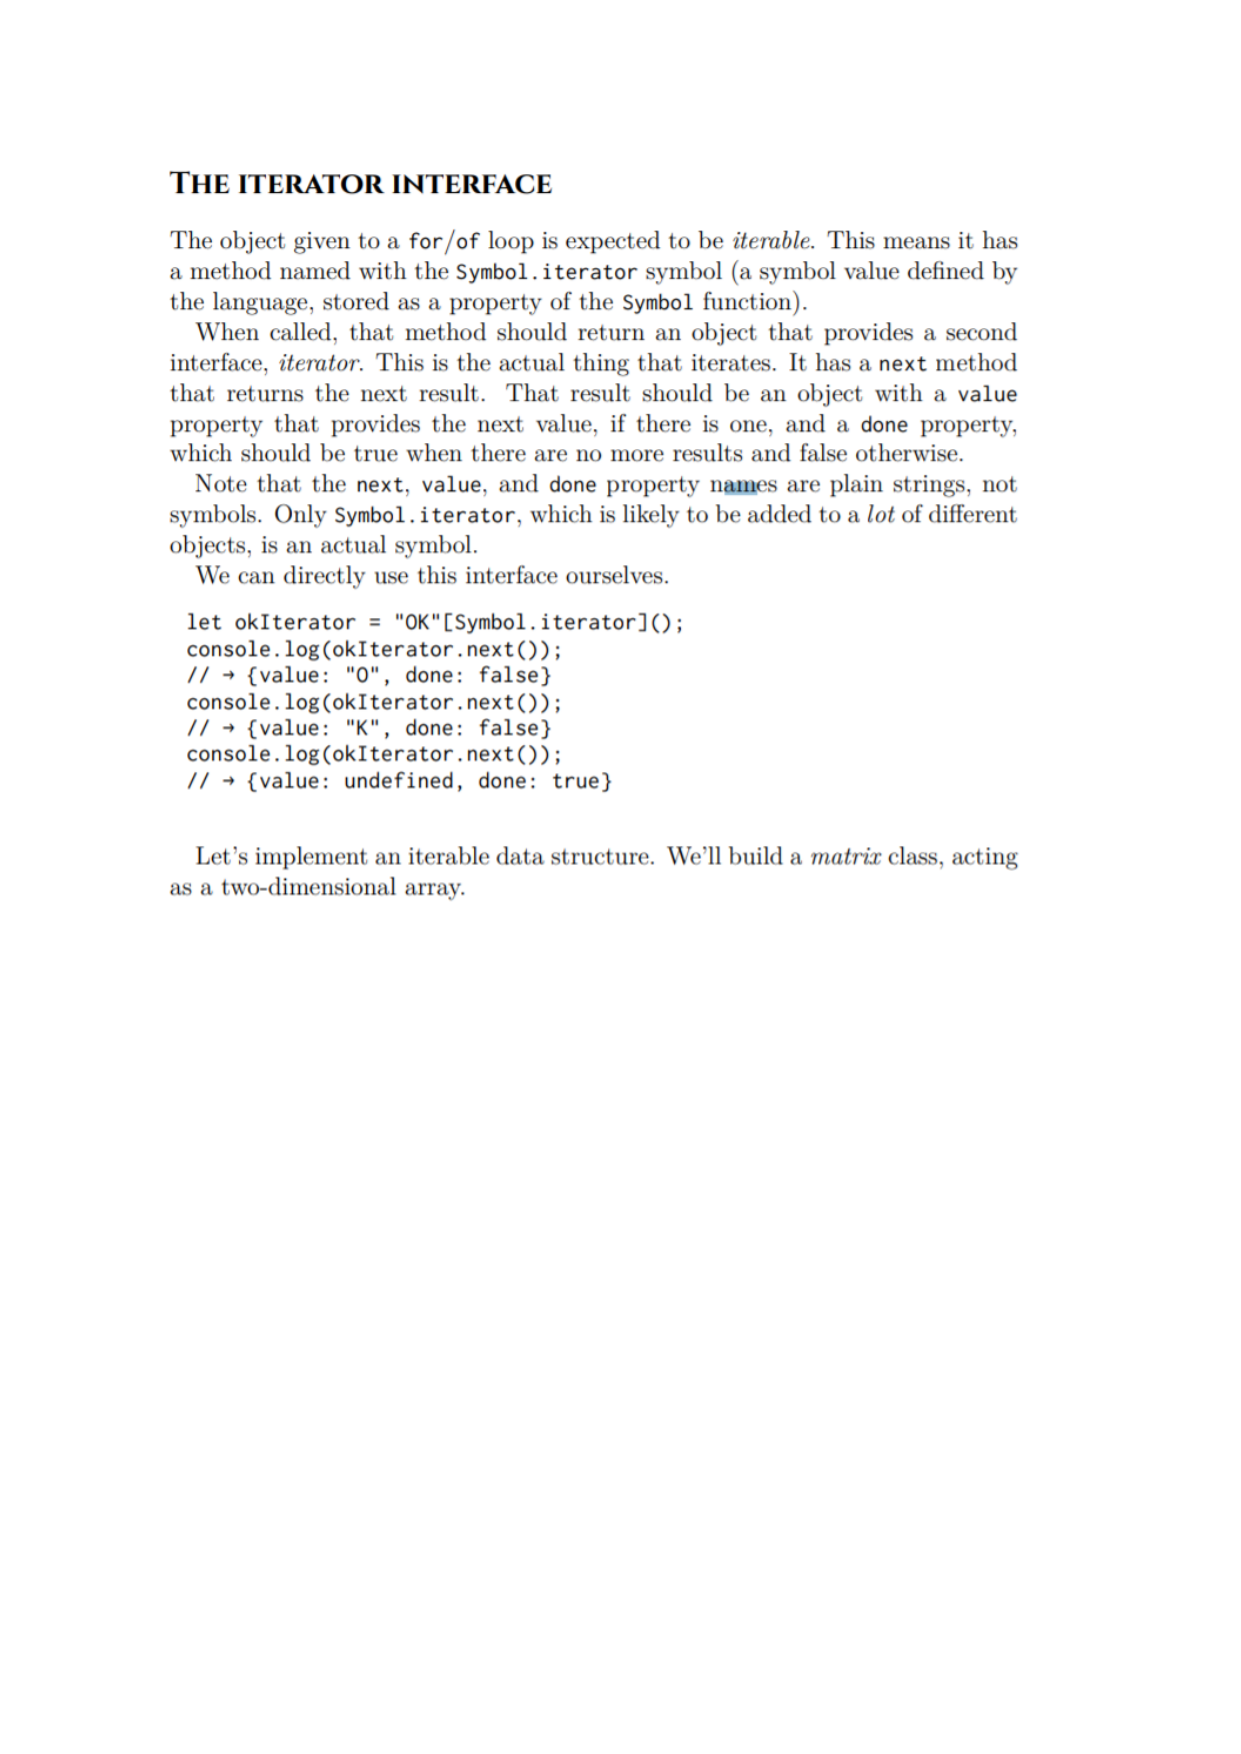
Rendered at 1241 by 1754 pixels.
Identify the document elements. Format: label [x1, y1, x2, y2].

picture [118, 118, 1123, 953]
